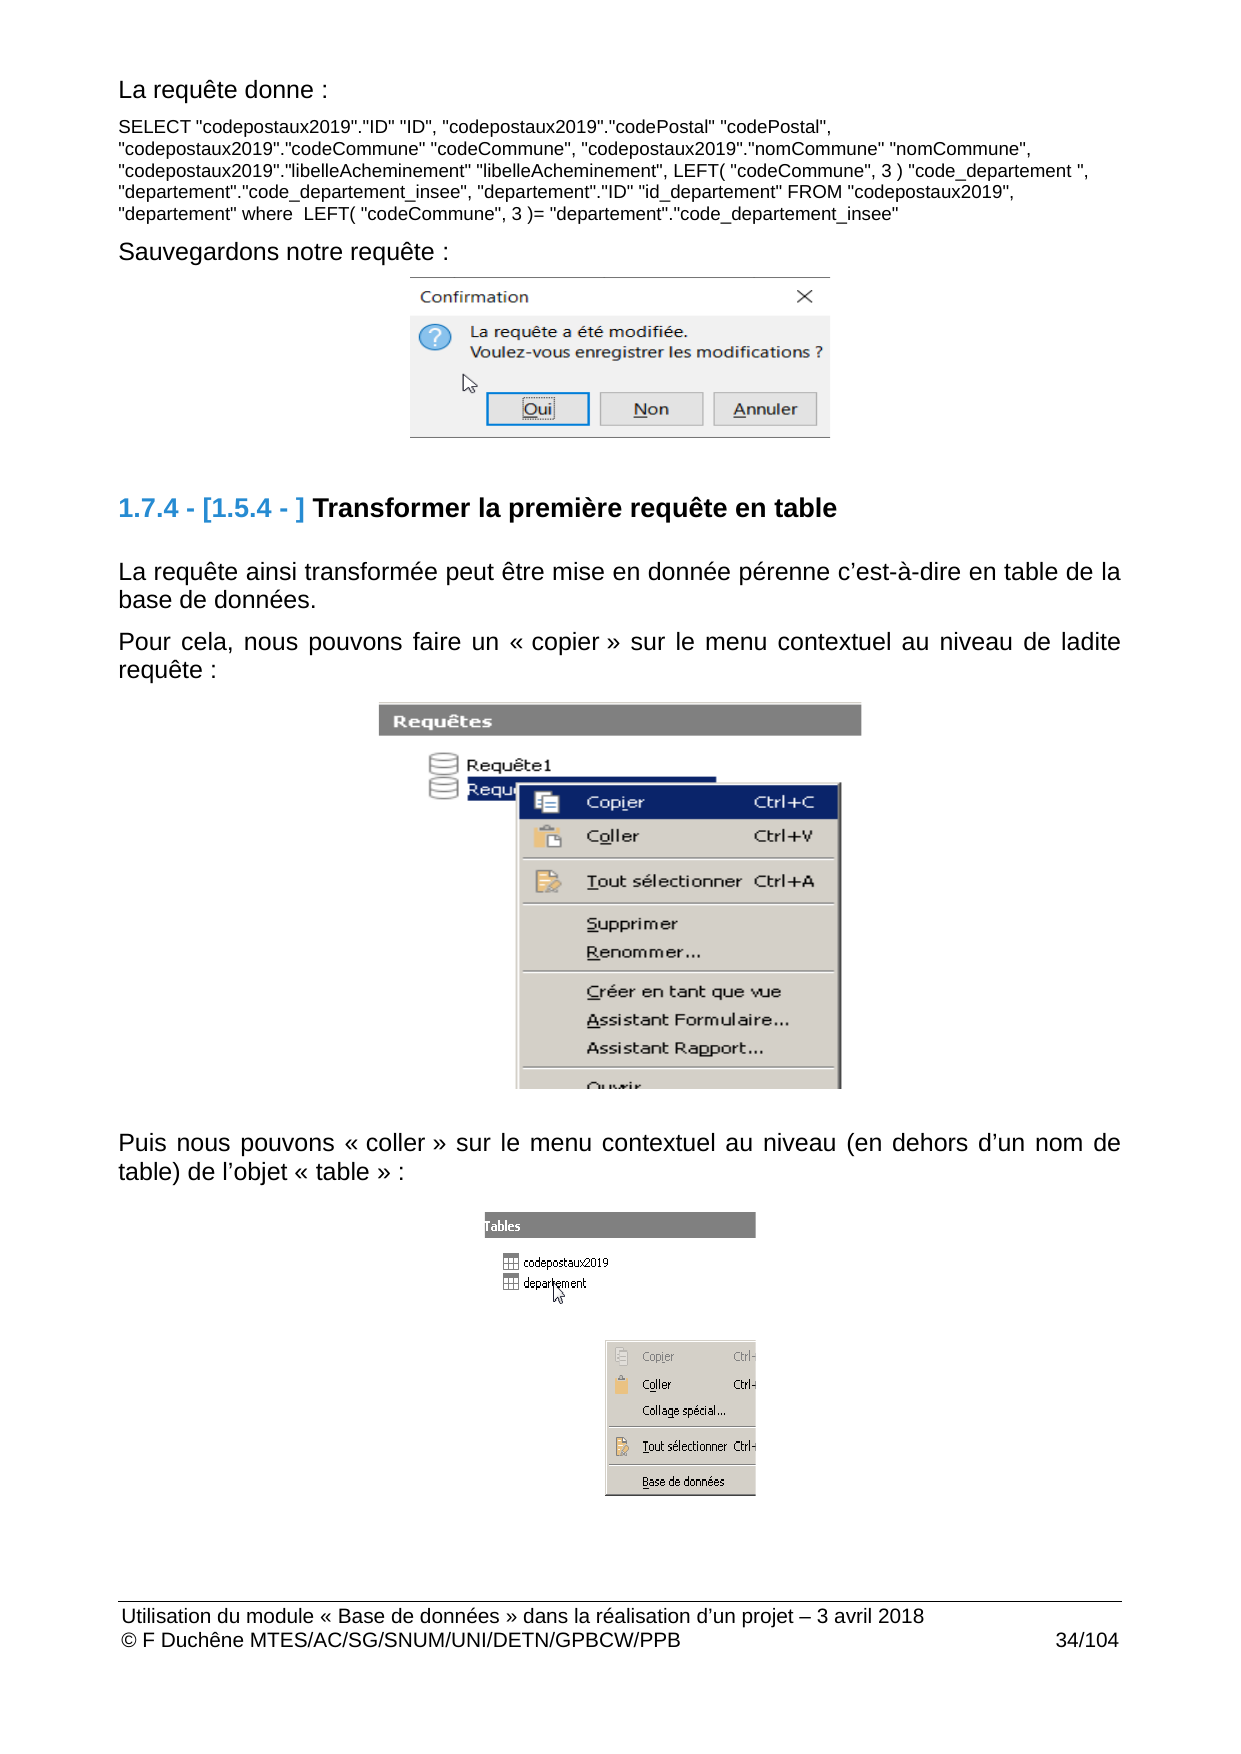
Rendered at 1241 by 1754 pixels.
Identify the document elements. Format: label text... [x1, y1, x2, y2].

text La requête ainsi transformée peut être mise en donnée pérenne c’est-à-dire en table de la base de données. [118, 557, 1122, 614]
text Puis nous pouvons « coller » sur le menu contextuel au niveau (en dehors d’un nom de table) de l’objet « table » : [118, 1128, 1122, 1185]
text SELECT "codepostaux2019"."ID" "ID", "codepostaux2019"."codePostal" "codePostal", "codepostaux2019"."codeCommune" "codeCommune", "codepostaux2019"."nomCommune" "nomCommune", "codepostaux2019"."libelleAcheminement" "libelleAcheminement", LEFT( "codeCommune", 3 ) "code_departement ", "departement"."code_departement_insee", "departement"."ID" "id_departement" FROM "codepostaux2019", "departement" where LEFT( "codeCommune", 3 )= "departement"."code_departement_insee" [118, 116, 1122, 224]
text Sauvegardons notre requête : [118, 237, 1122, 265]
subtitle Transformer la première requête en table [118, 492, 1122, 523]
text Pour cela, nous pouvons faire un « copier » sur le menu contextuel au niveau de ladite requête : [118, 627, 1122, 684]
text La requête donne : [118, 75, 1122, 104]
picture [410, 277, 831, 438]
